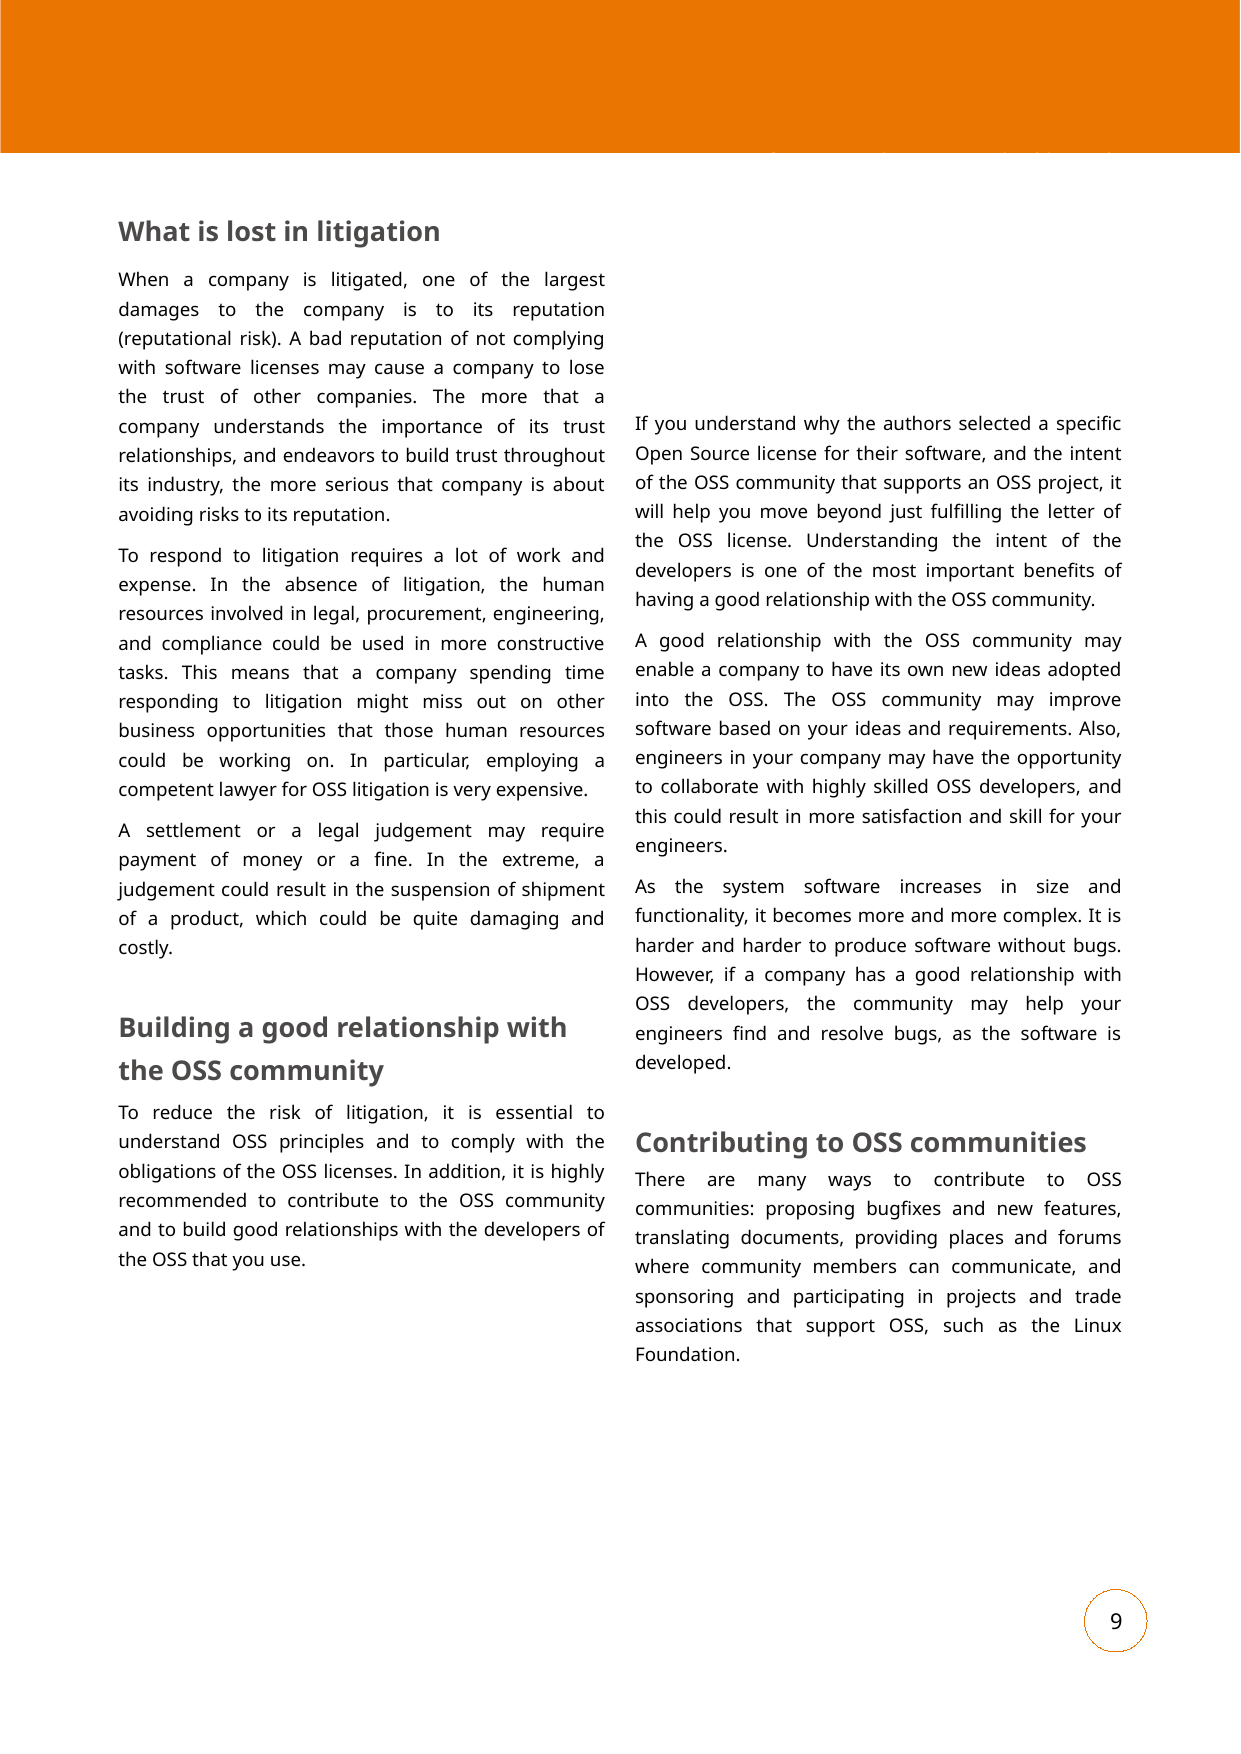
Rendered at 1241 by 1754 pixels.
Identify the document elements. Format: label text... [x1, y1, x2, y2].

text Building a good relationship with the OSS community [118, 1009, 605, 1088]
text Contributing to OSS communities [635, 1123, 1122, 1160]
text When a company is litigated, one of the largest damages to the company is to its reputation (reputational risk). A bad reputation of not complying with software licenses may cause a company to lose the trust of other companies. The more that a company understands the importance of its trust relationships, and endeavors to build trust throughout its industry, the more serious that company is about avoiding risks to its reputation. [118, 267, 605, 526]
text To respond to litigation requires a lot of work and expense. In the absence of litigation, the human resources involved in legal, procurement, engineering, and compliance could be used in more constructive tasks. This means that a company spending time responding to litigation might miss out on other business opportunities that those human resources could be working on. In particular, employing a competent lawyer for OSS litigation is very expensive. [118, 542, 605, 802]
text To reduce the risk of litigation, it is essential to understand OSS principles and to comply with the obligations of the OSS licenses. In addition, it is highly recommended to contribute to the OSS community and to build good relationships with the developers of the OSS that you use. [118, 1099, 605, 1271]
text What is lost in litigation [118, 212, 605, 249]
text A good relationship with the OSS community may enable a company to have its own new ideas adopted into the OSS. The OSS community may improve software based on your ideas and requirements. Also, engineers in your company may have the opportunity to collaborate with highly skilled OSS developers, and this could result in more satisfaction and skill for your engineers. [635, 627, 1122, 858]
text If you understand why the authors selected a specific Open Source license for their software, and the intent of the OSS community that supports an OSS project, it will help you move beyond just fulfilling the letter of the OSS license. Understanding the intent of the developers is one of the most important benefits of having a good relationship with the OSS community. [635, 411, 1122, 612]
text As the system software increases in size and functionality, it becomes more and more complex. It is harder and harder to produce software without bugs. However, if a company has a good relationship with OSS developers, the community may help your engineers find and resolve bugs, as the software is developed. [635, 873, 1122, 1075]
text There are many ways to contribute to OSS communities: proposing bugfixes and new features, translating documents, providing places and forums where community members can communicate, and sponsoring and participating in projects and trade associations that support OSS, such as the Linux Foundation. [635, 1166, 1122, 1367]
text A settlement or a legal judgement may require payment of money or a fine. In the extreme, a judgement could result in the suspension of shipment of a product, which could be quite damaging and costly. [118, 817, 605, 960]
